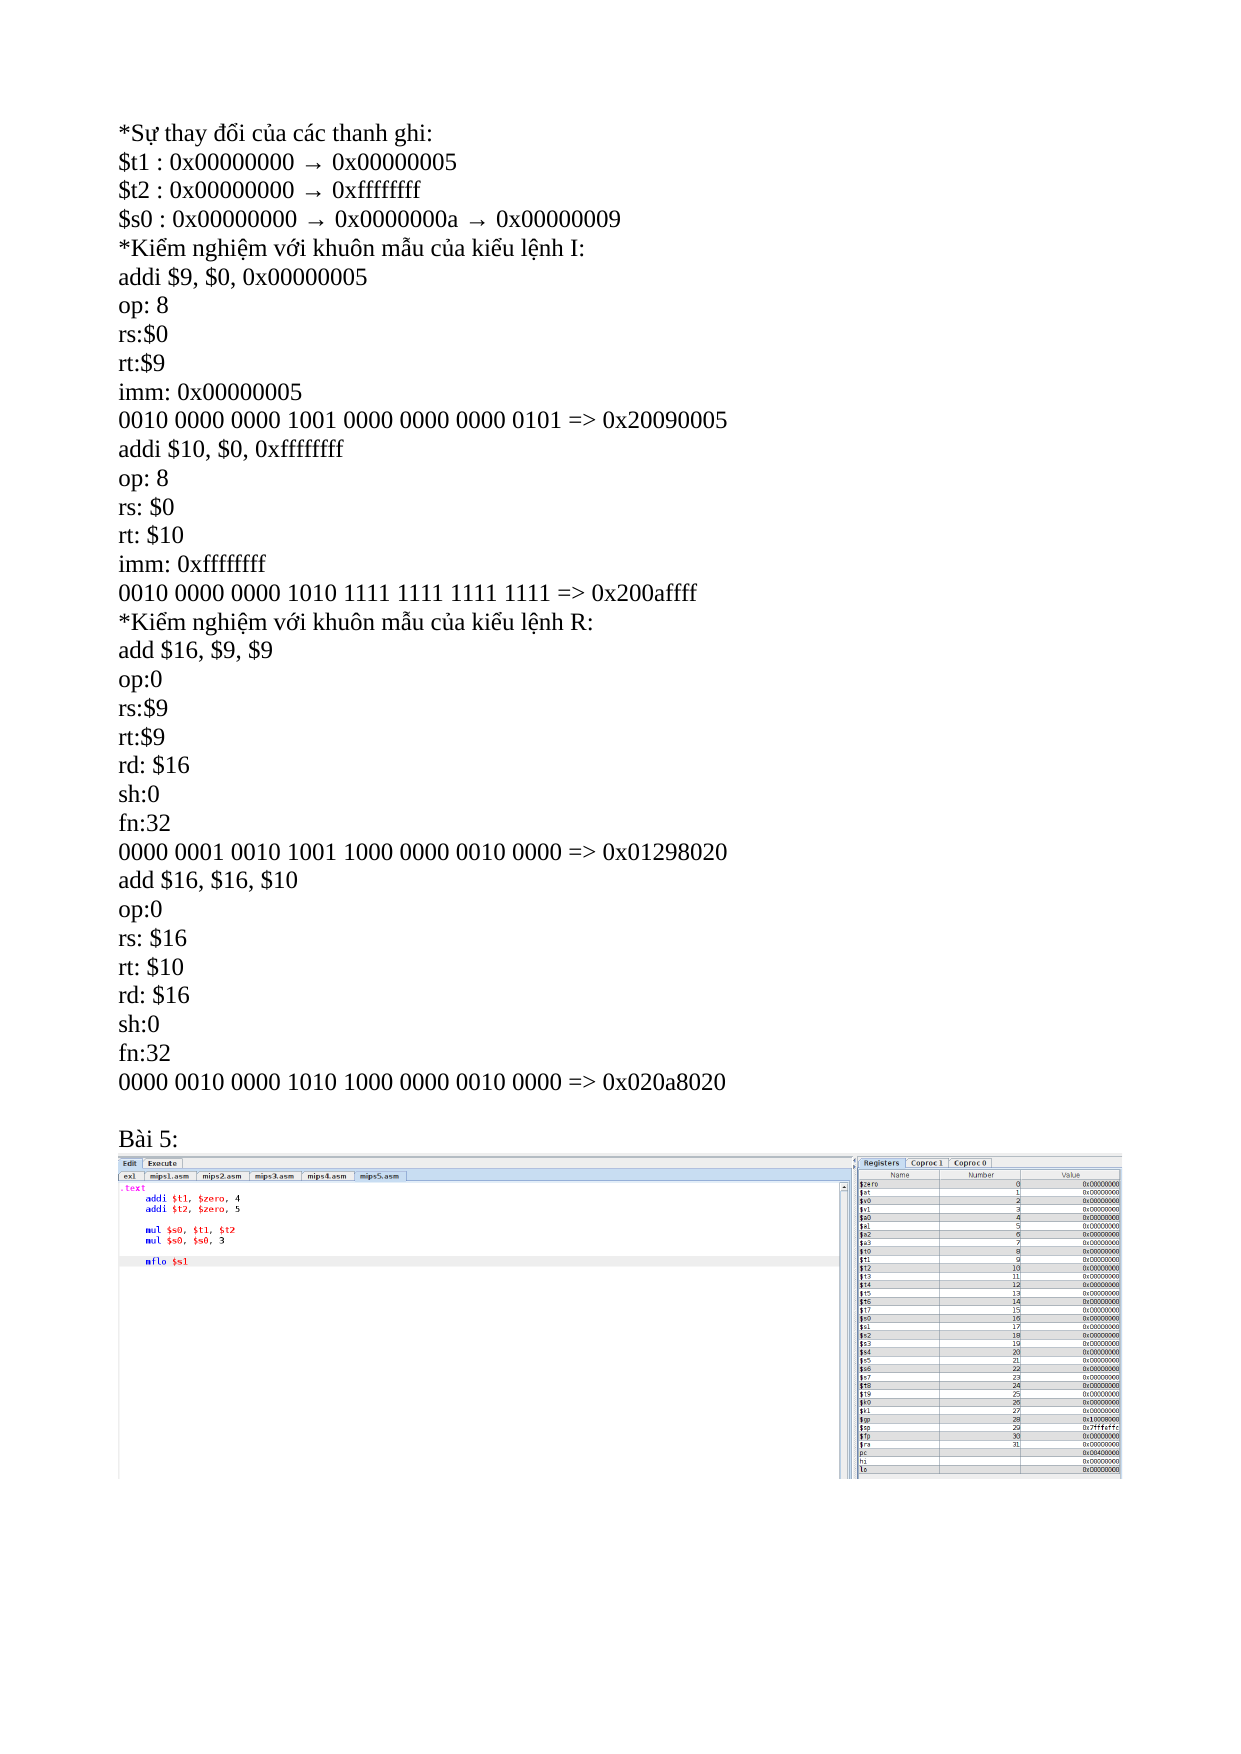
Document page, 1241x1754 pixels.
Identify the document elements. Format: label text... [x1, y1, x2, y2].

text rt: $10 [118, 521, 1122, 549]
text 0000 0010 0000 1010 1000 0000 0010 0000 => 0x020a8020 [118, 1067, 1122, 1096]
text rs: $16 [118, 923, 1122, 952]
text sh:0 [118, 1009, 1122, 1038]
text 0000 0001 0010 1001 1000 0000 0010 0000 => 0x01298020 [118, 837, 1122, 866]
text Bài 5: [118, 1124, 1122, 1153]
text *Kiểm nghiệm với khuôn mẫu của kiểu lệnh I: [118, 233, 1122, 262]
text op:0 [118, 664, 1122, 693]
text 0010 0000 0000 1010 1111 1111 1111 1111 => 0x200affff [118, 578, 1122, 607]
text $s0 : 0x00000000 → 0x0000000a → 0x00000009 [118, 204, 1122, 233]
text op: 8 [118, 463, 1122, 492]
text add $16, $16, $10 [118, 866, 1122, 894]
text fn:32 [118, 1038, 1122, 1067]
text fn:32 [118, 808, 1122, 837]
text rt:$9 [118, 722, 1122, 751]
text add $16, $9, $9 [118, 636, 1122, 664]
text 0010 0000 0000 1001 0000 0000 0000 0101 => 0x20090005 [118, 406, 1122, 434]
text $t2 : 0x00000000 → 0xffffffff [118, 176, 1122, 204]
picture [118, 1153, 1123, 1479]
text rs:$9 [118, 693, 1122, 722]
text addi $10, $0, 0xffffffff [118, 434, 1122, 463]
text sh:0 [118, 779, 1122, 808]
text imm: 0x00000005 [118, 377, 1122, 406]
text rt: $10 [118, 952, 1122, 981]
text $t1 : 0x00000000 → 0x00000005 [118, 147, 1122, 176]
text op:0 [118, 894, 1122, 923]
text rd: $16 [118, 751, 1122, 779]
text rs:$0 [118, 319, 1122, 348]
text op: 8 [118, 291, 1122, 319]
text *Kiểm nghiệm với khuôn mẫu của kiểu lệnh R: [118, 607, 1122, 636]
text addi $9, $0, 0x00000005 [118, 262, 1122, 291]
text rt:$9 [118, 348, 1122, 377]
text rd: $16 [118, 981, 1122, 1009]
text imm: 0xffffffff [118, 549, 1122, 578]
text rs: $0 [118, 492, 1122, 521]
text *Sự thay đổi của các thanh ghi: [118, 118, 1122, 147]
